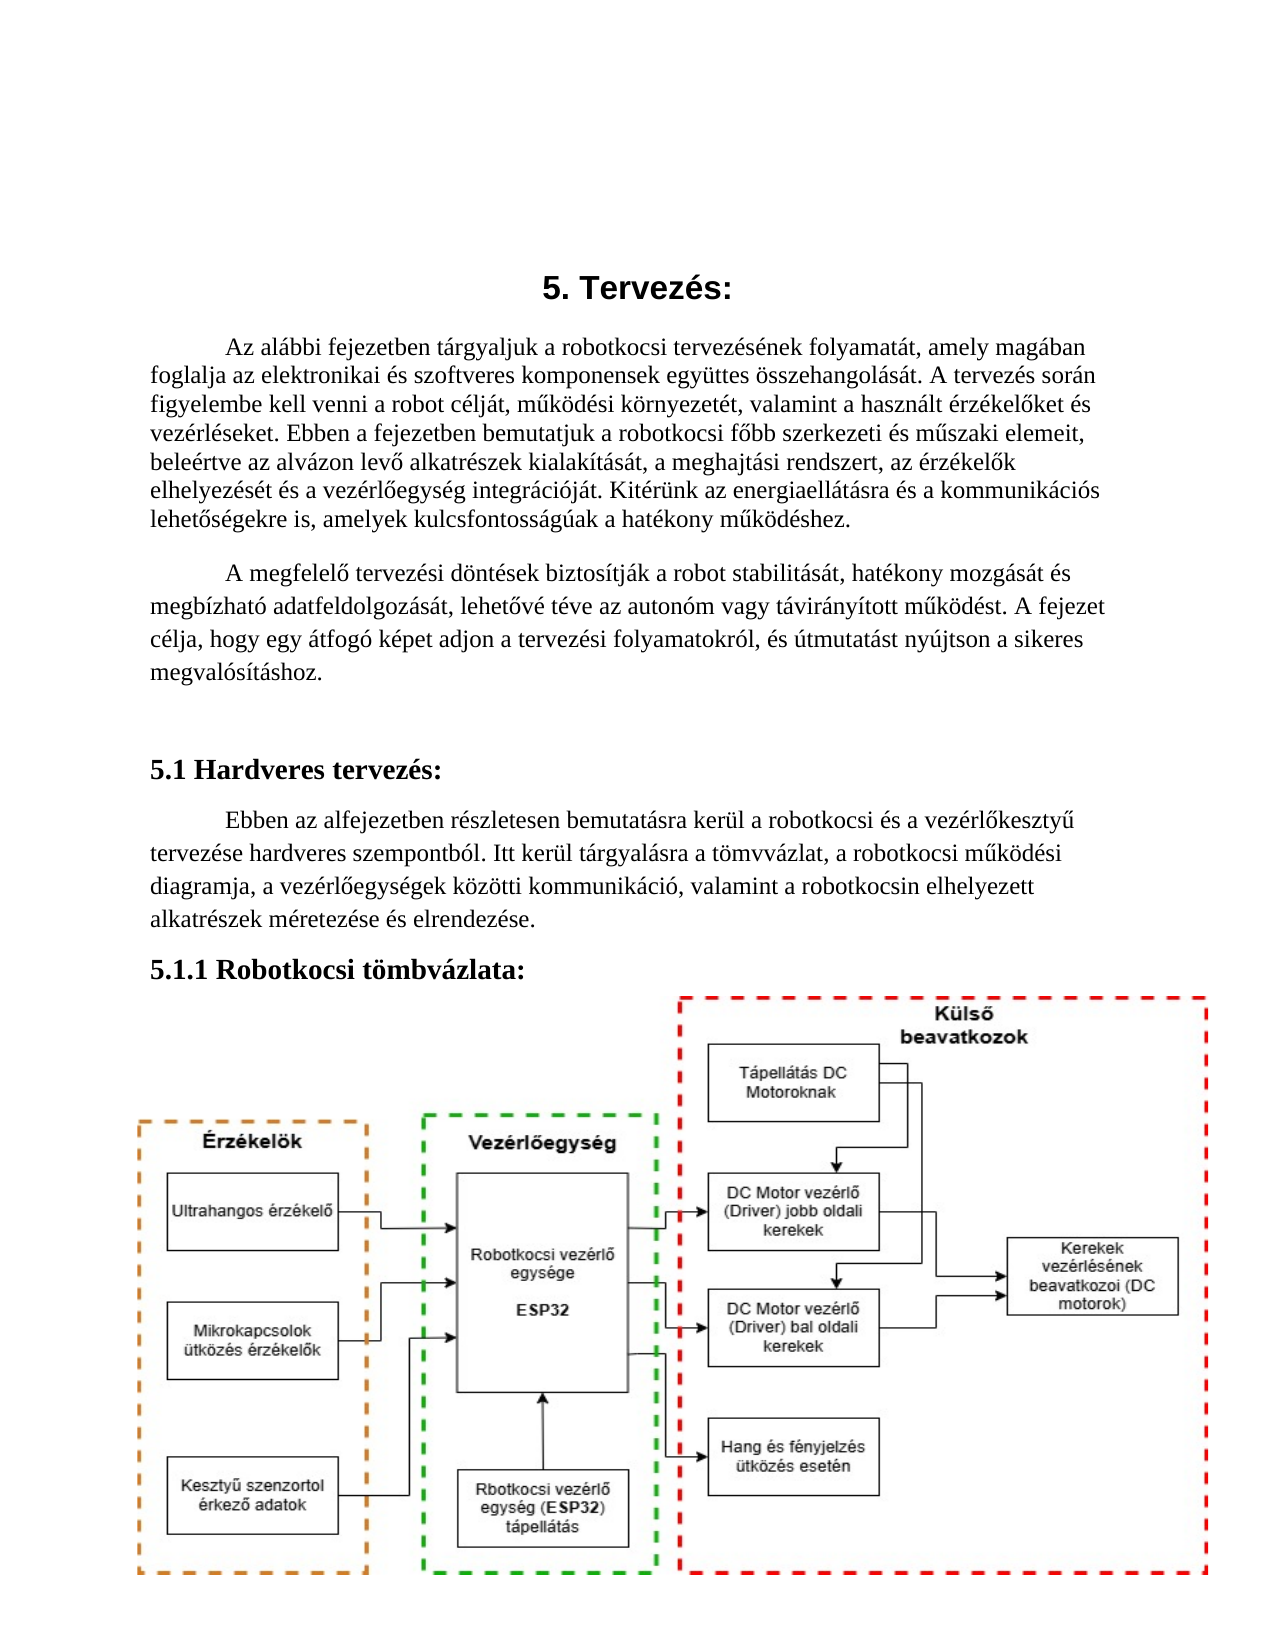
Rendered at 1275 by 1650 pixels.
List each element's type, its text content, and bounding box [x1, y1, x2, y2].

picture [137, 996, 1209, 1575]
text 5. Tervezés: [150, 268, 1125, 307]
text Az alábbi fejezetben tárgyaljuk a robotkocsi tervezésének folyamatát, amely magában foglalja az elektronikai és szoftveres komponensek együttes összehangolását. A tervezés során figyelembe kell venni a robot célját, működési környezetét, valamint a használt érzékelőket és vezérléseket. Ebben a fejezetben bemutatjuk a robotkocsi főbb szerkezeti és műszaki elemeit, beleértve az alvázon levő alkatrészek kialakítását, a meghajtási rendszert, az érzékelők elhelyezését és a vezérlőegység integrációját. Kitérünk az energiaellátásra és a kommunikációs lehetőségekre is, amelyek kulcsfontosságúak a hatékony működéshez. [150, 332, 1125, 533]
text A megfelelő tervezési döntések biztosítják a robot stabilitását, hatékony mozgását és megbízható adatfeldolgozását, lehetővé téve az autonóm vagy távirányított működést. A fejezet célja, hogy egy átfogó képet adjon a tervezési folyamatokról, és útmutatást nyújtson a sikeres megvalósításhoz. [150, 558, 1125, 686]
text 5.1 Hardveres tervezés: [150, 752, 1125, 786]
text Ebben az alfejezetben részletesen bemutatásra kerül a robotkocsi és a vezérlőkesztyű tervezése hardveres szempontból. Itt kerül tárgyalásra a tömvvázlat, a robotkocsi működési diagramja, a vezérlőegységek közötti kommunikáció, valamint a robotkocsin elhelyezett alkatrészek méretezése és elrendezése. [150, 805, 1125, 933]
text 5.1.1 Robotkocsi tömbvázlata: [150, 952, 1125, 985]
